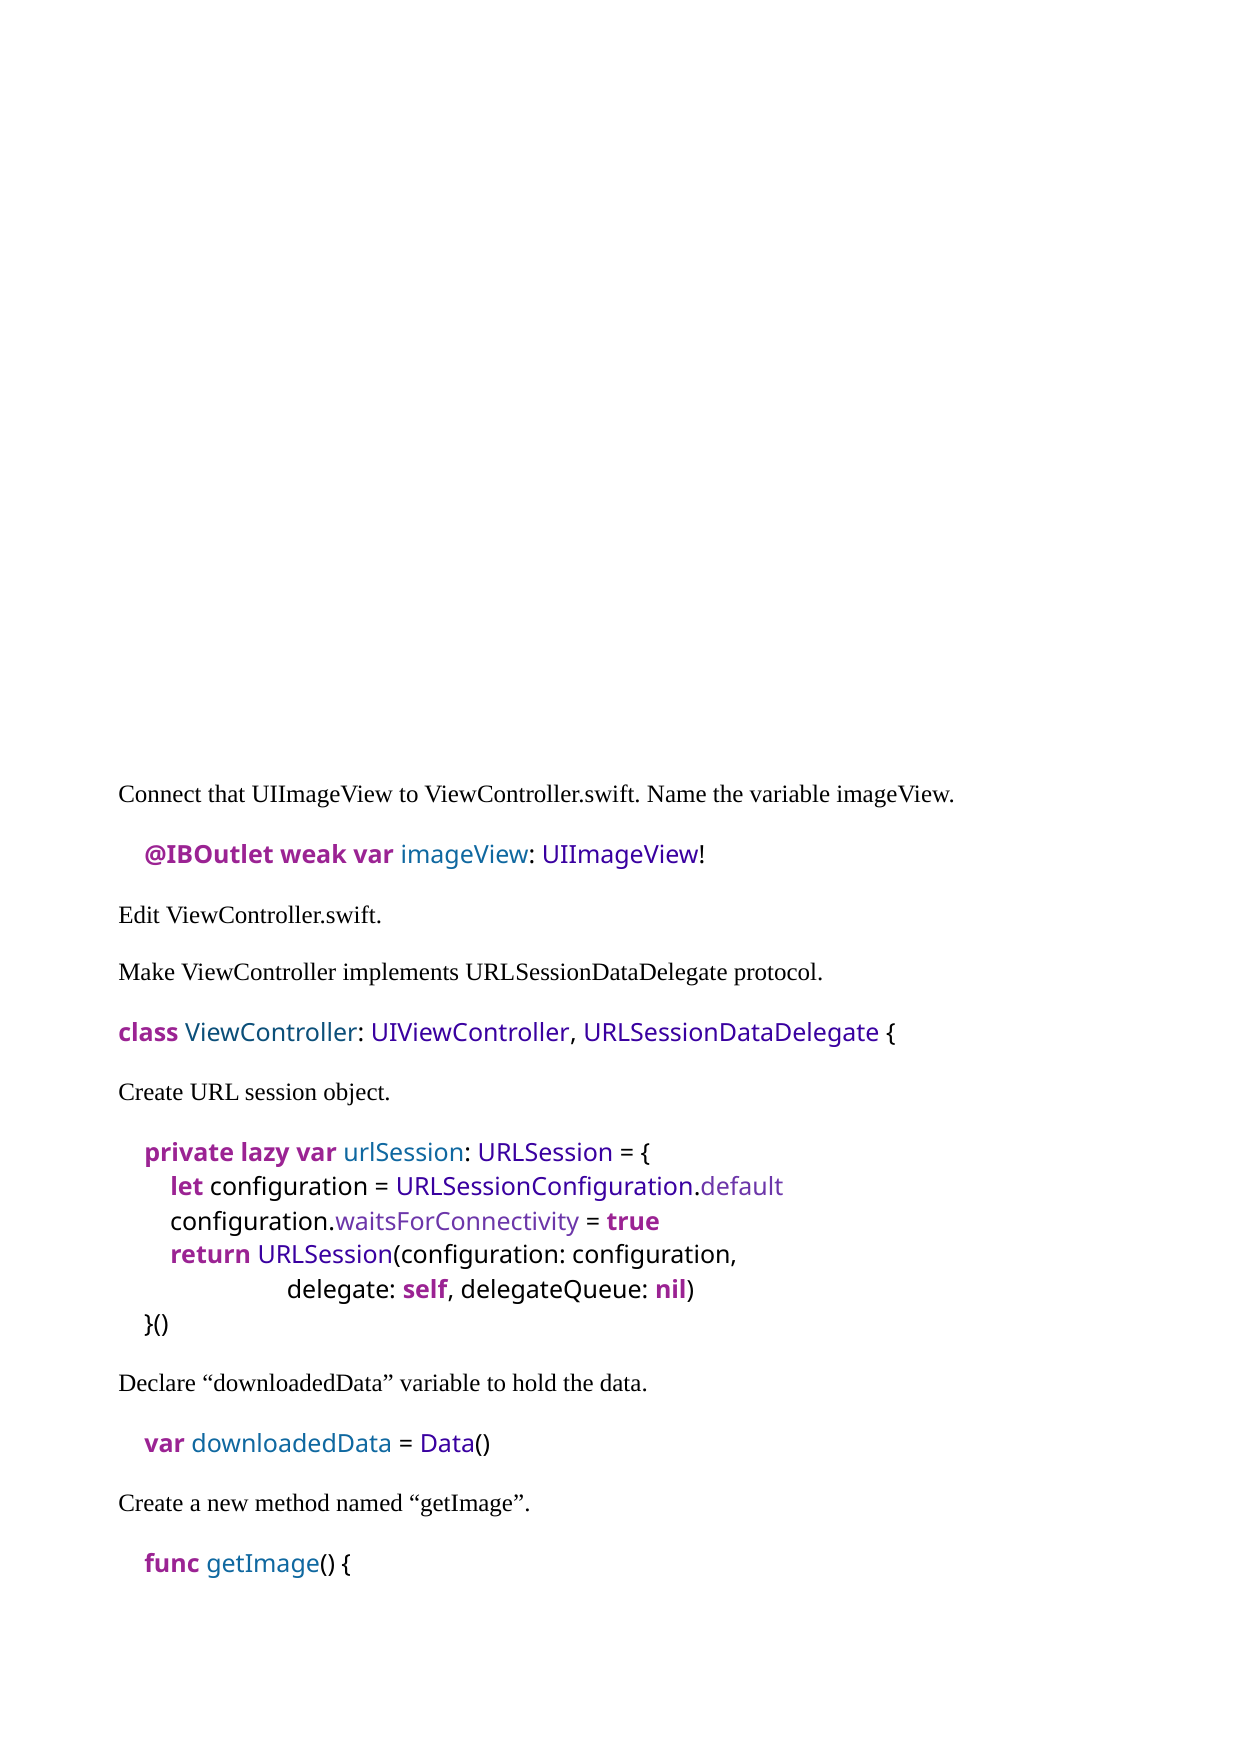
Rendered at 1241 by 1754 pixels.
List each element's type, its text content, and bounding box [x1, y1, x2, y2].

text var downloadedData = Data() [118, 1426, 1122, 1460]
text Make ViewController implements URLSessionDataDelegate protocol. [118, 957, 1122, 986]
text }() [118, 1305, 1122, 1339]
text delegate: self, delegateQueue: nil) [118, 1271, 1122, 1305]
text func getImage() { [118, 1546, 1122, 1580]
text return URLSession(configuration: configuration, [118, 1237, 1122, 1271]
text private lazy var urlSession: URLSession = { [118, 1135, 1122, 1169]
text Create a new method named “getImage”. [118, 1488, 1122, 1517]
text Connect that UIImageView to ViewController.swift. Name the variable imageView. [118, 779, 1122, 808]
text configuration.waitsForConnectivity = true [118, 1203, 1122, 1237]
text Edit ViewController.swift. [118, 900, 1122, 928]
text Create URL session object. [118, 1077, 1122, 1106]
text class ViewController: UIViewController, URLSessionDataDelegate { [118, 1015, 1122, 1049]
text Declare “downloadedData” variable to hold the data. [118, 1368, 1122, 1397]
text @IBOutlet weak var imageView: UIImageView! [118, 837, 1122, 871]
text let configuration = URLSessionConfiguration.default [118, 1169, 1122, 1203]
